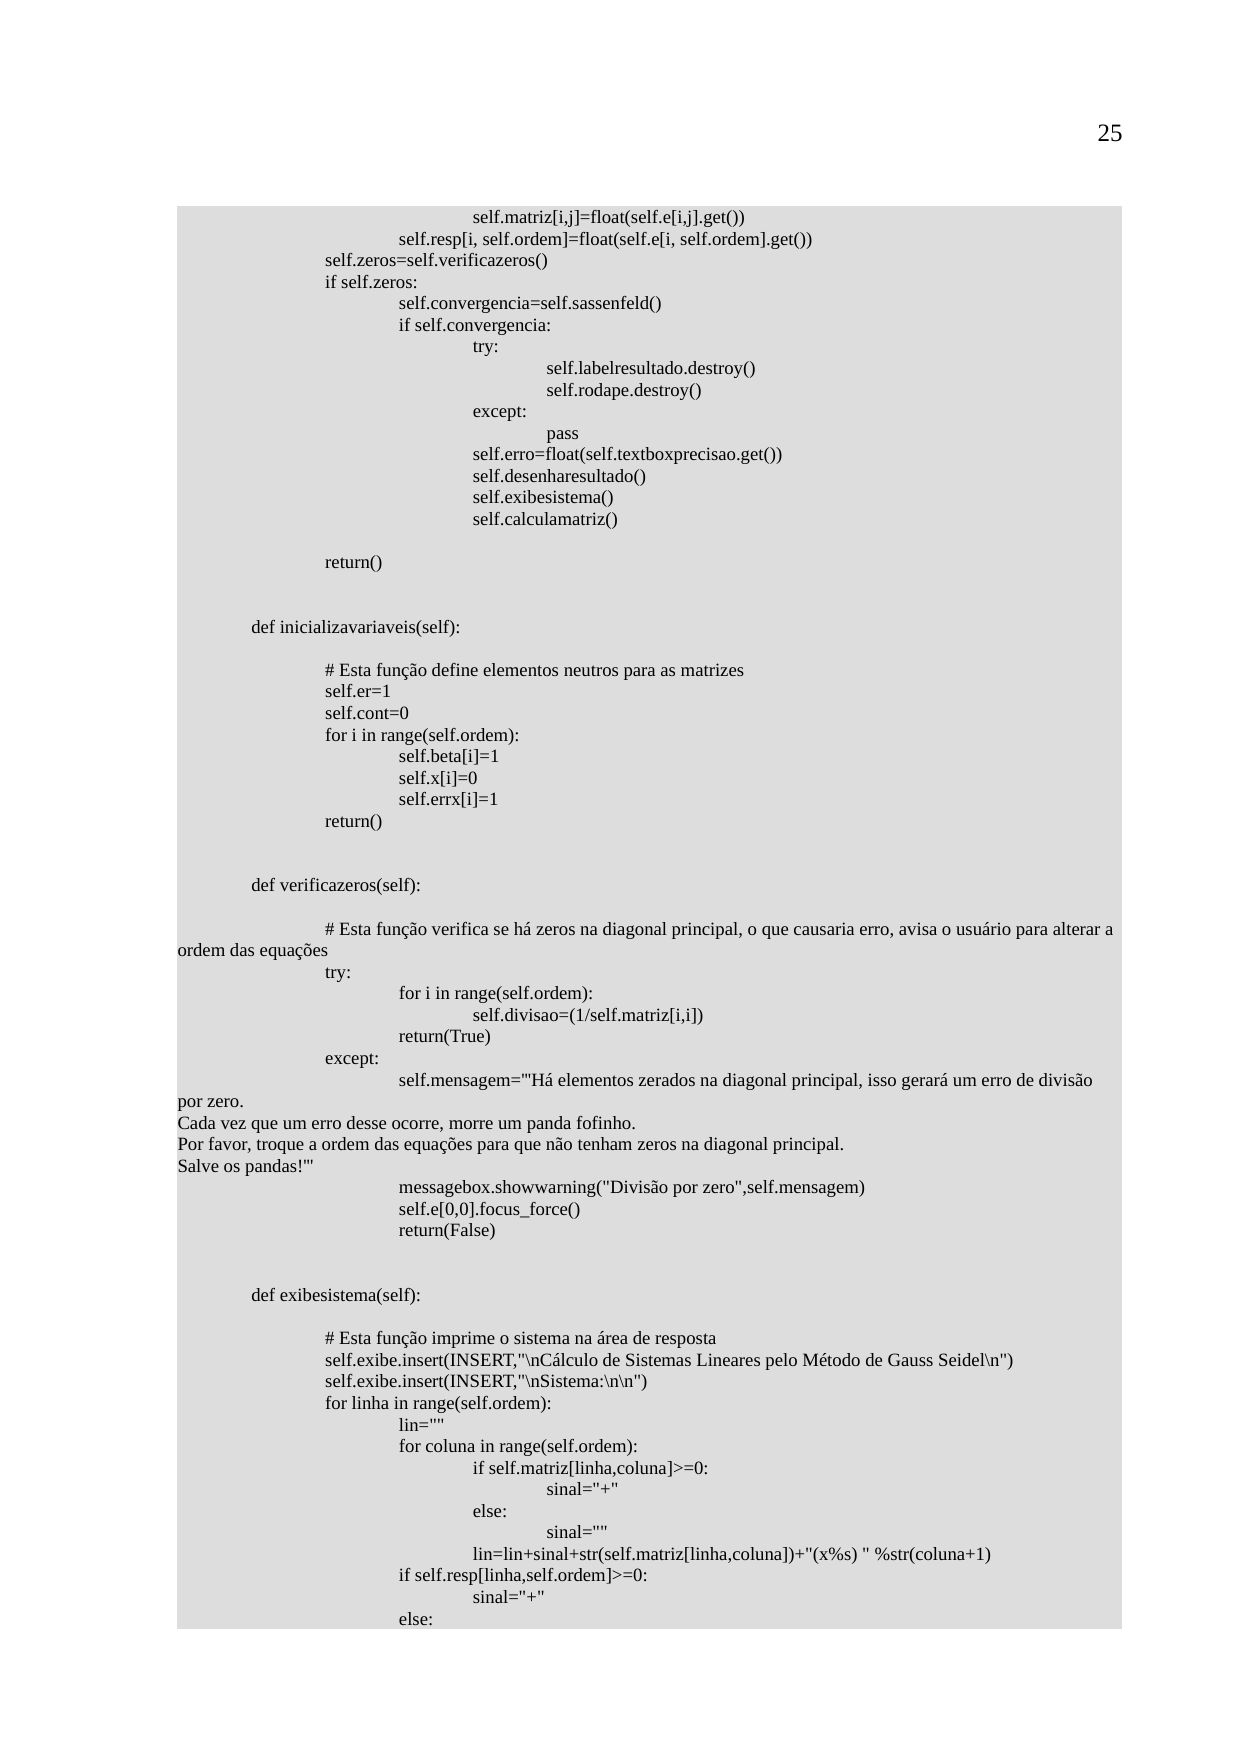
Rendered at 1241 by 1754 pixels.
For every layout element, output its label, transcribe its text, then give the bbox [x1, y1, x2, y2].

text return() [177, 551, 1122, 572]
text sinal="+" [177, 1586, 1122, 1607]
text self.e[0,0].focus_force() [177, 1198, 1122, 1219]
text def verificazeros(self): [177, 874, 1122, 896]
text for i in range(self.ordem): [177, 982, 1122, 1004]
text self.rodape.destroy() [177, 378, 1122, 400]
text self.erro=float(self.textboxprecisao.get()) [177, 443, 1122, 465]
text return(True) [177, 1025, 1122, 1047]
text self.divisao=(1/self.matriz[i,i]) [177, 1004, 1122, 1025]
text for i in range(self.ordem): [177, 723, 1122, 745]
text self.er=1 [177, 680, 1122, 702]
text self.convergencia=self.sassenfeld() [177, 292, 1122, 314]
text self.desenharesultado() [177, 465, 1122, 486]
text for linha in range(self.ordem): [177, 1392, 1122, 1413]
text if self.zeros: [177, 271, 1122, 292]
text self.exibe.insert(INSERT,"\nSistema:\n\n") [177, 1370, 1122, 1392]
text self.mensagem='''Há elementos zerados na diagonal principal, isso gerará um erro de divisão por zero. [177, 1068, 1122, 1112]
text # Esta função imprime o sistema na área de resposta [177, 1327, 1122, 1349]
text for coluna in range(self.ordem): [177, 1435, 1122, 1457]
text self.cont=0 [177, 702, 1122, 723]
text self.x[i]=0 [177, 767, 1122, 788]
text Por favor, troque a ordem das equações para que não tenham zeros na diagonal principal. [177, 1133, 1122, 1155]
text def inicializavariaveis(self): [177, 616, 1122, 637]
text return(False) [177, 1219, 1122, 1241]
text try: [177, 961, 1122, 982]
text sinal="+" [177, 1478, 1122, 1500]
text Salve os pandas!''' [177, 1155, 1122, 1176]
text self.zeros=self.verificazeros() [177, 249, 1122, 271]
text self.labelresultado.destroy() [177, 357, 1122, 378]
text if self.convergencia: [177, 314, 1122, 335]
text self.resp[i, self.ordem]=float(self.e[i, self.ordem].get()) [177, 227, 1122, 249]
text if self.resp[linha,self.ordem]>=0: [177, 1564, 1122, 1586]
text Cada vez que um erro desse ocorre, morre um panda fofinho. [177, 1112, 1122, 1133]
text messagebox.showwarning("Divisão por zero",self.mensagem) [177, 1176, 1122, 1198]
text # Esta função verifica se há zeros na diagonal principal, o que causaria erro, avisa o usuário para alterar a ordem das equações [177, 917, 1122, 961]
text lin="" [177, 1413, 1122, 1435]
text lin=lin+sinal+str(self.matriz[linha,coluna])+"(x%s) " %str(coluna+1) [177, 1543, 1122, 1564]
text return() [177, 810, 1122, 831]
text except: [177, 1047, 1122, 1068]
text self.exibesistema() [177, 486, 1122, 508]
text # Esta função define elementos neutros para as matrizes [177, 659, 1122, 680]
text else: [177, 1500, 1122, 1521]
text except: [177, 400, 1122, 422]
text else: [177, 1607, 1122, 1629]
text self.calculamatriz() [177, 508, 1122, 529]
text try: [177, 335, 1122, 357]
text self.beta[i]=1 [177, 745, 1122, 767]
text pass [177, 422, 1122, 443]
text self.matriz[i,j]=float(self.e[i,j].get()) [177, 206, 1122, 227]
text sinal="" [177, 1521, 1122, 1543]
text self.exibe.insert(INSERT,"\nCálculo de Sistemas Lineares pelo Método de Gauss Seidel\n") [177, 1349, 1122, 1370]
text if self.matriz[linha,coluna]>=0: [177, 1457, 1122, 1478]
text self.errx[i]=1 [177, 788, 1122, 810]
text def exibesistema(self): [177, 1284, 1122, 1306]
